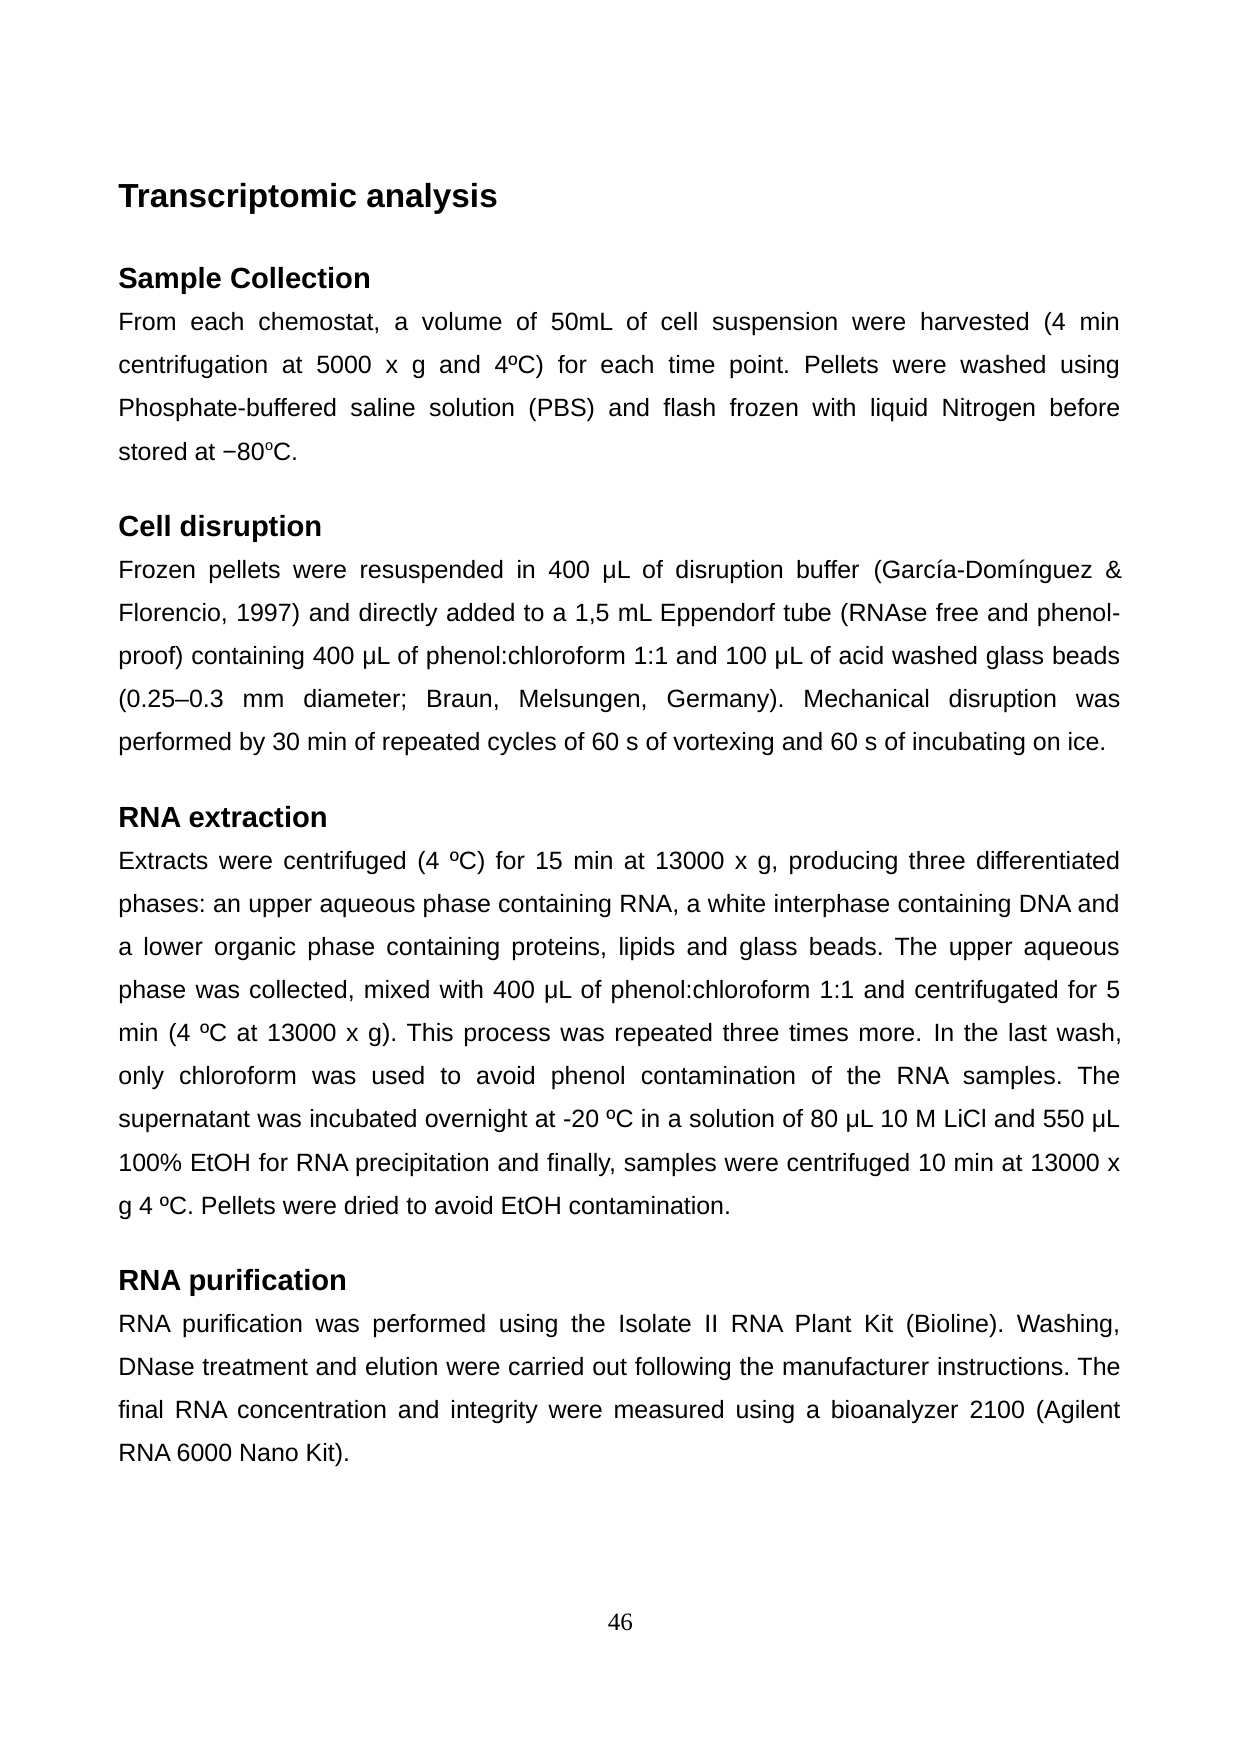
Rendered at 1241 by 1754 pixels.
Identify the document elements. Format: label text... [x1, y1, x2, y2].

text From each chemostat, a volume of 50mL of cell suspension were harvested (4 min centrifugation at 5000 x g and 4ºC) for each time point. Pellets were washed using Phosphate-buffered saline solution (PBS) and flash frozen with liquid Nitrogen before stored at −80oC. [118, 307, 1122, 465]
subtitle RNA purification [118, 1263, 1122, 1296]
subtitle Cell disruption [118, 509, 1122, 542]
subtitle Sample Collection [118, 261, 1122, 294]
subtitle Transcriptomic analysis [118, 176, 1122, 215]
text RNA purification was performed using the Isolate II RNA Plant Kit (Bioline). Washing, DNase treatment and elution were carried out following the manufacturer instructions. The final RNA concentration and integrity were measured using a bioanalyzer 2100 (Agilent RNA 6000 Nano Kit). [118, 1309, 1122, 1467]
subtitle RNA extraction [118, 799, 1122, 833]
text Frozen pellets were resuspended in 400 μL of disruption buffer (García-Domínguez & Florencio, 1997)⁠ and directly added to a 1,5 mL Eppendorf tube (RNAse free and phenol-proof) containing 400 μL of phenol:chloroform 1:1 and 100 μL of acid washed glass beads (0.25–0.3 mm diameter; Braun, Melsungen, Germany). Mechanical disruption was performed by 30 min of repeated cycles of 60 s of vortexing and 60 s of incubating on ice. [118, 555, 1122, 756]
text Extracts were centrifuged (4 ºC) for 15 min at 13000 x g, producing three differentiated phases: an upper aqueous phase containing RNA, a white interphase containing DNA and a lower organic phase containing proteins, lipids and glass beads. The upper aqueous phase was collected, mixed with 400 μL of phenol:chloroform 1:1 and centrifugated for 5 min (4 ºC at 13000 x g). This process was repeated three times more. In the last wash, only chloroform was used to avoid phenol contamination of the RNA samples. The supernatant was incubated overnight at -20 ºC in a solution of 80 μL 10 M LiCl and 550 μL 100% EtOH for RNA precipitation and finally, samples were centrifuged 10 min at 13000 x g 4 ºC. Pellets were dried to avoid EtOH contamination. [118, 846, 1122, 1219]
